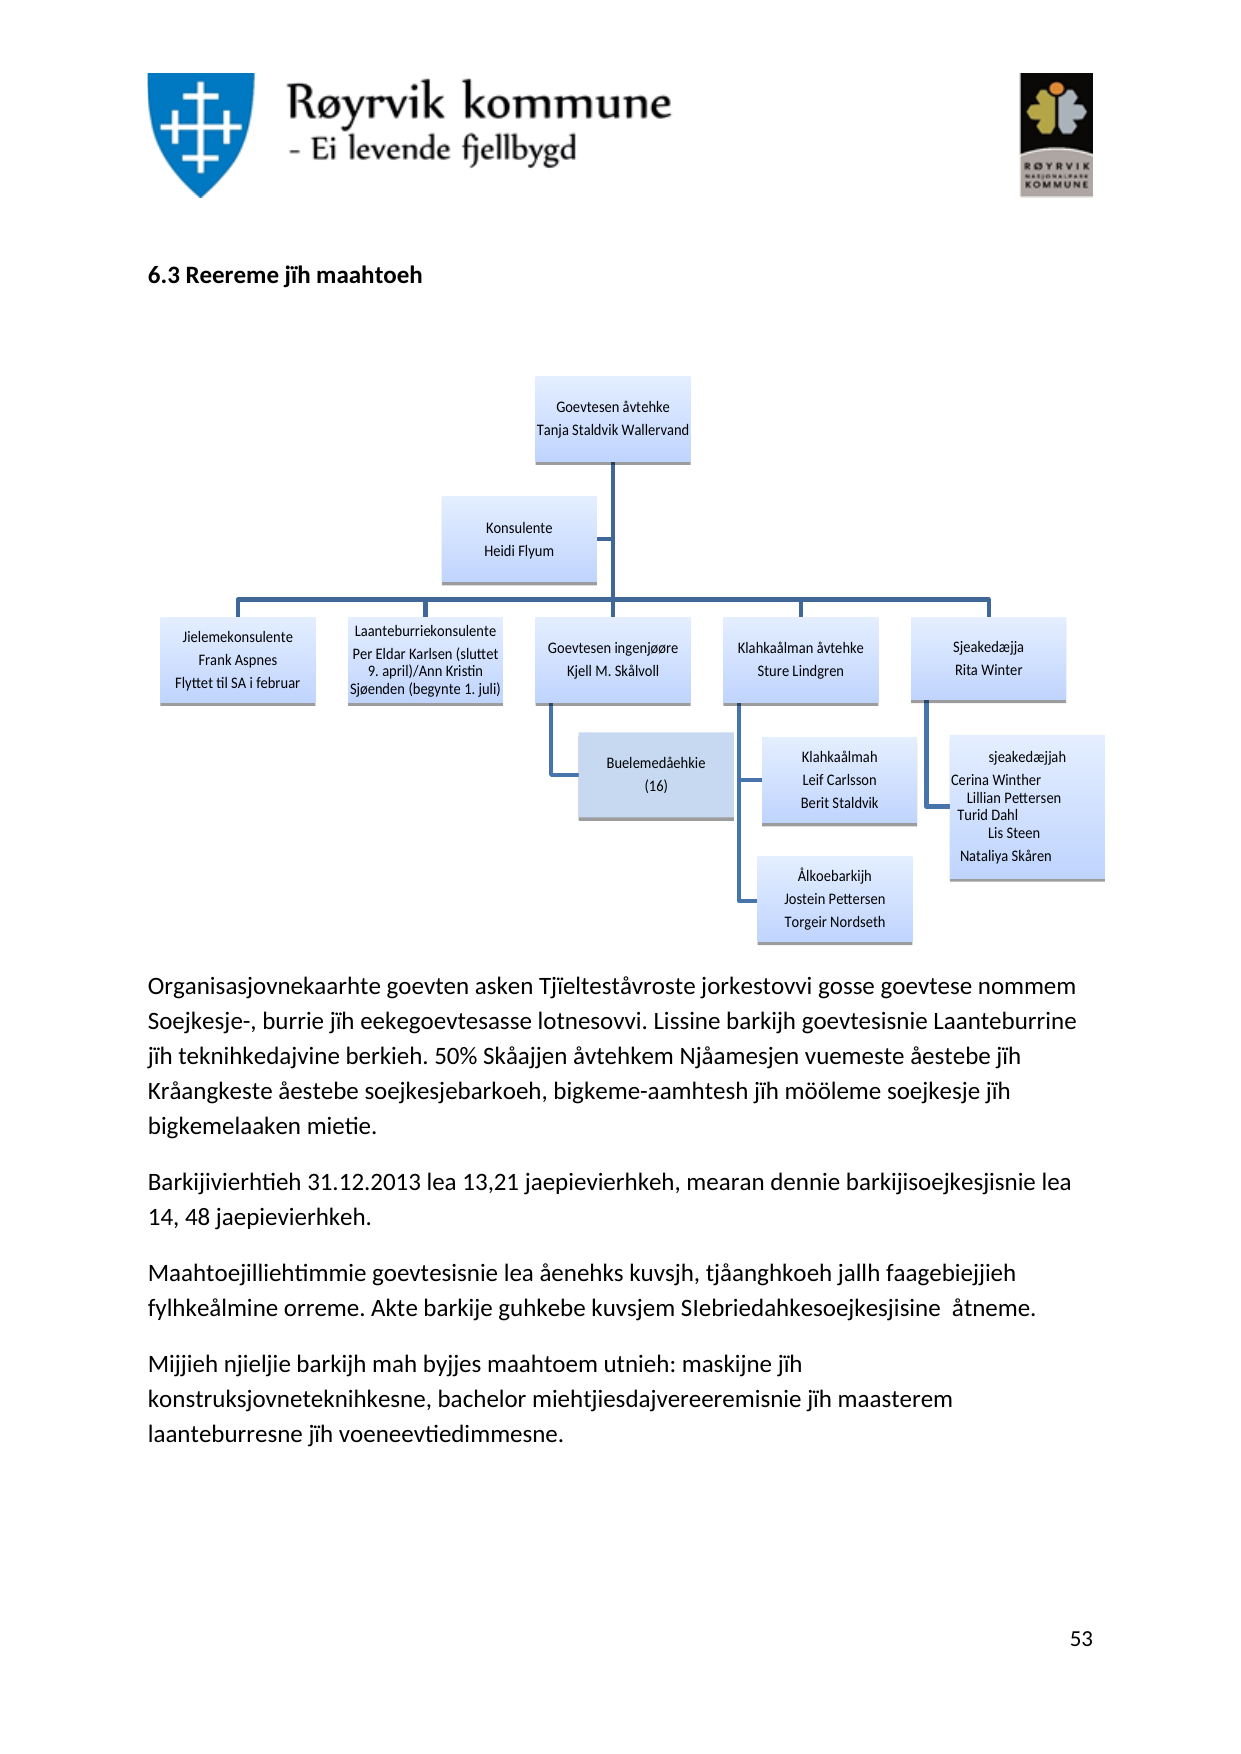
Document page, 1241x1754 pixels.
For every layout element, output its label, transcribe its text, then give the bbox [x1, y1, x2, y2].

text Organisasjovnekaarhte goevten asken Tjïelteståvroste jorkestovvi gosse goevtese nommem Soejkesje-, burrie jïh eekegoevtesasse lotnesovvi. Lissine barkijh goevtesisnie Laanteburrine jïh teknihkedajvine berkieh. 50% Skåajjen åvtehkem Njåamesjen vuemeste åestebe jïh Kråangkeste åestebe soejkesjebarkoeh, bigkeme-aamhtesh jïh mööleme soejkesje jïh bigkemelaaken mietie. [148, 970, 1093, 1141]
picture [147, 73, 1093, 198]
text Barkijivierhtieh 31.12.2013 lea 13,21 jaepievierhkeh, mearan dennie barkijisoejkesjisnie lea 14, 48 jaepievierhkeh. [148, 1166, 1093, 1232]
text Mijjieh njieljie barkijh mah byjjes maahtoem utnieh: maskijne jïh konstruksjovneteknihkesne, bachelor miehtjiesdajvereeremisnie jïh maasterem laanteburresne jïh voeneevtiedimmesne. [148, 1348, 1093, 1448]
text Maahtoejilliehtimmie goevtesisnie lea åenehks kuvsjh, tjåanghkoeh jallh faagebiejjieh fylhkeålmine orreme. Akte barkije guhkebe kuvsjem SIebriedahkesoejkesjisine åtneme. [148, 1257, 1093, 1322]
text 6.3 Reereme jïh maahtoeh [148, 259, 1093, 290]
